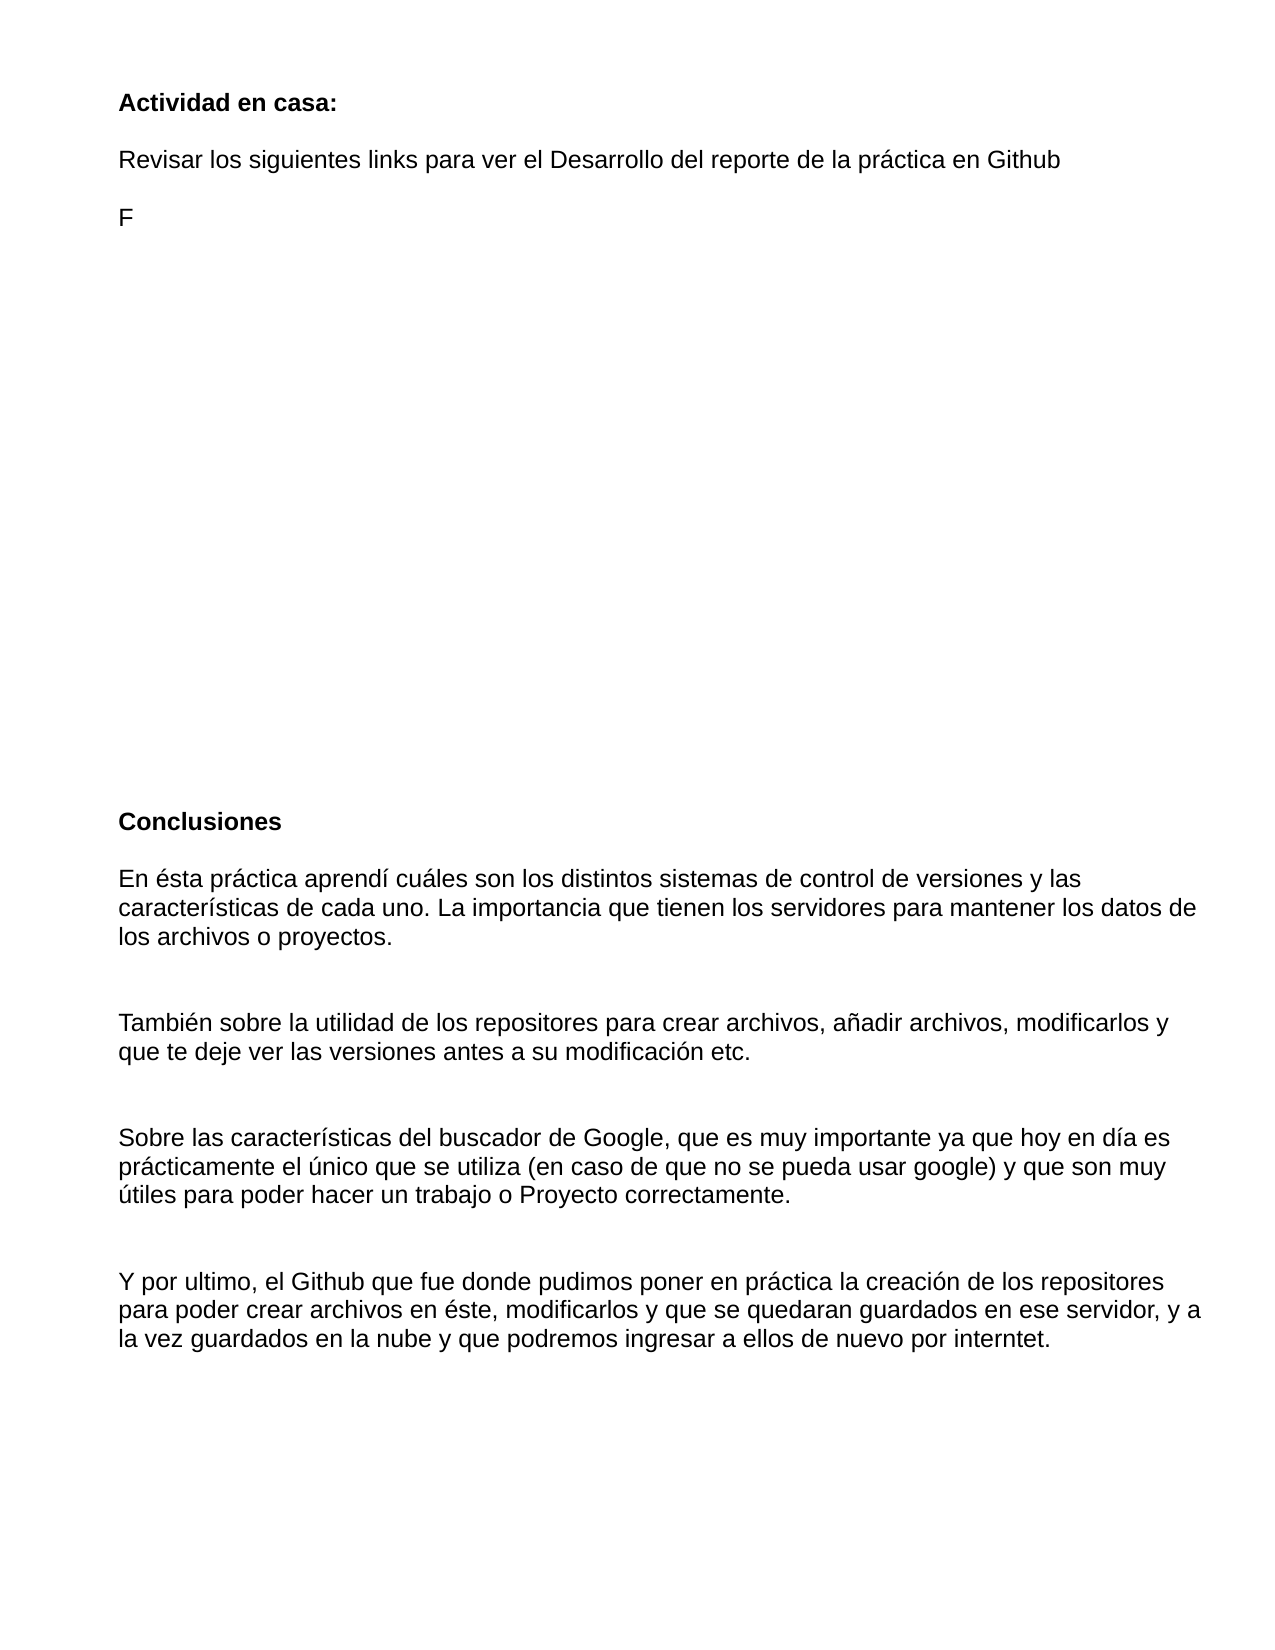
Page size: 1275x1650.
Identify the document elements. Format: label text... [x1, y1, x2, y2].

text Revisar los siguientes links para ver el Desarrollo del reporte de la práctica en Github [118, 145, 1205, 174]
text Actividad en casa: [118, 88, 1205, 117]
text F [118, 203, 1205, 232]
text Y por ultimo, el Github que fue donde pudimos poner en práctica la creación de los repositores para poder crear archivos en éste, modificarlos y que se quedaran guardados en ese servidor, y a la vez guardados en la nube y que podremos ingresar a ellos de nuevo por interntet. [118, 1267, 1205, 1353]
text Conclusiones [118, 807, 1205, 835]
text Sobre las características del buscador de Google, que es muy importante ya que hoy en día es prácticamente el único que se utiliza (en caso de que no se pueda usar google) y que son muy útiles para poder hacer un trabajo o Proyecto correctamente. [118, 1123, 1205, 1209]
text En ésta práctica aprendí cuáles son los distintos sistemas de control de versiones y las características de cada uno. La importancia que tienen los servidores para mantener los datos de los archivos o proyectos. [118, 864, 1205, 950]
text También sobre la utilidad de los repositores para crear archivos, añadir archivos, modificarlos y que te deje ver las versiones antes a su modificación etc. [118, 1008, 1205, 1065]
